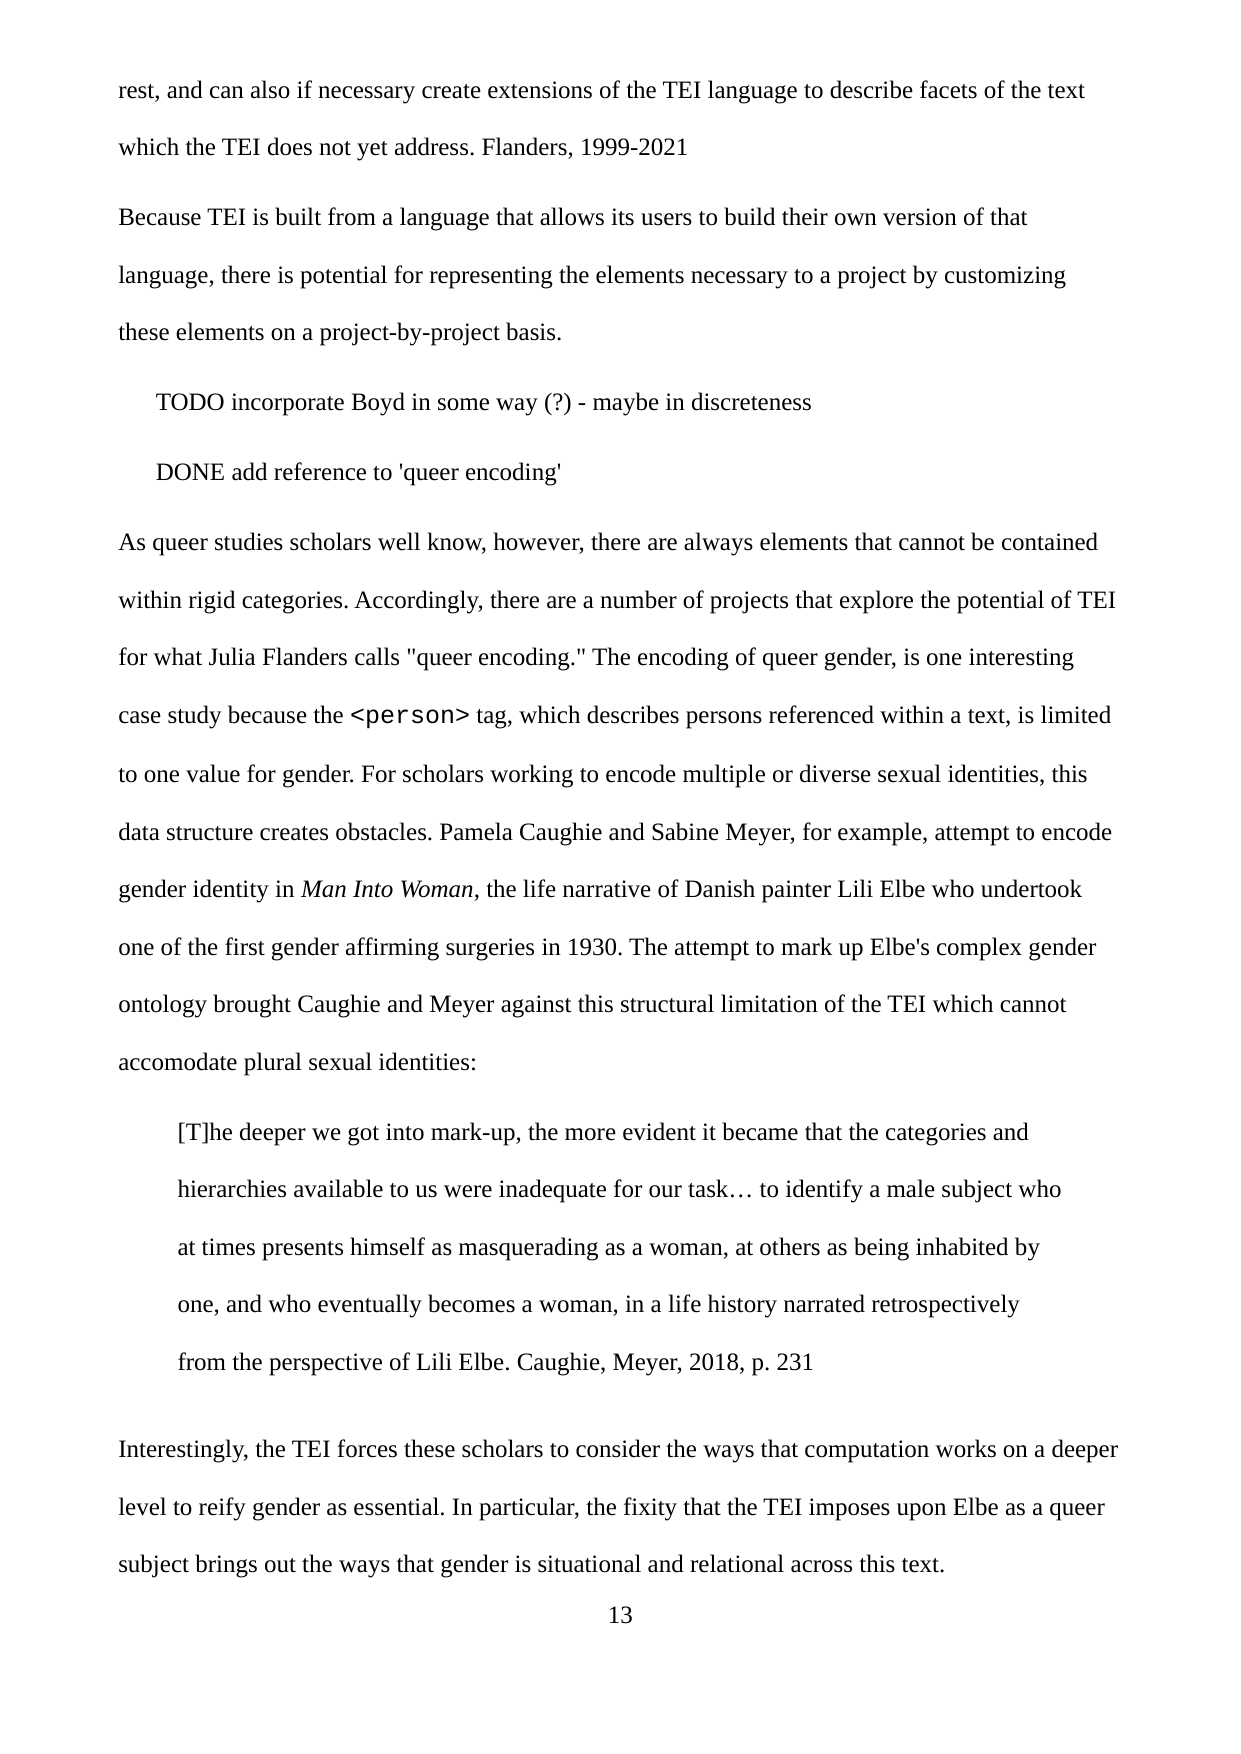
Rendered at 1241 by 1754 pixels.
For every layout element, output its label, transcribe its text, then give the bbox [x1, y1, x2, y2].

text Because TEI is built from a language that allows its users to build their own version of that language, there is potential for representing the elements necessary to a project by customizing these elements on a project-by-project basis. [118, 202, 1122, 346]
text As queer studies scholars well know, however, there are always elements that cannot be contained within rigid categories. Accordingly, there are a number of projects that explore the potential of TEI for what Julia Flanders calls "queer encoding." The encoding of queer gender, is one interesting case study because the <person> tag, which describes persons referenced within a text, is limited to one value for gender. For scholars working to encode multiple or diverse sexual identities, this data structure creates obstacles. Pamela Caughie and Sabine Meyer, for example, attempt to encode gender identity in Man Into Woman, the life narrative of Danish painter Lili Elbe who undertook one of the first gender affirming surgeries in 1930. The attempt to mark up Elbe's complex gender ontology brought Caughie and Meyer against this structural limitation of the TEI which cannot accomodate plural sexual identities: [118, 527, 1122, 1076]
text DONE add reference to 'queer encoding' [156, 457, 1122, 486]
text Interestingly, the TEI forces these scholars to consider the ways that computation works on a deeper level to reify gender as essential. In particular, the fixity that the TEI imposes upon Elbe as a queer subject brings out the ways that gender is situational and relational across this text. [118, 1434, 1122, 1578]
text [T]he deeper we got into mark-up, the more evident it became that the categories and hierarchies available to us were inadequate for our task… to identify a male subject who at times presents himself as masquerading as a woman, at others as being inhabited by one, and who eventually becomes a woman, in a life history narrated retrospectively from the perspective of Lili Elbe. Caughie, Meyer, 2018, p. 231 [177, 1117, 1063, 1376]
text TODO incorporate Boyd in some way (?) - maybe in discreteness [156, 387, 1122, 416]
text rest, and can also if necessary create extensions of the TEI language to describe facets of the text which the TEI does not yet address. Flanders, 1999-2021 [118, 75, 1122, 161]
